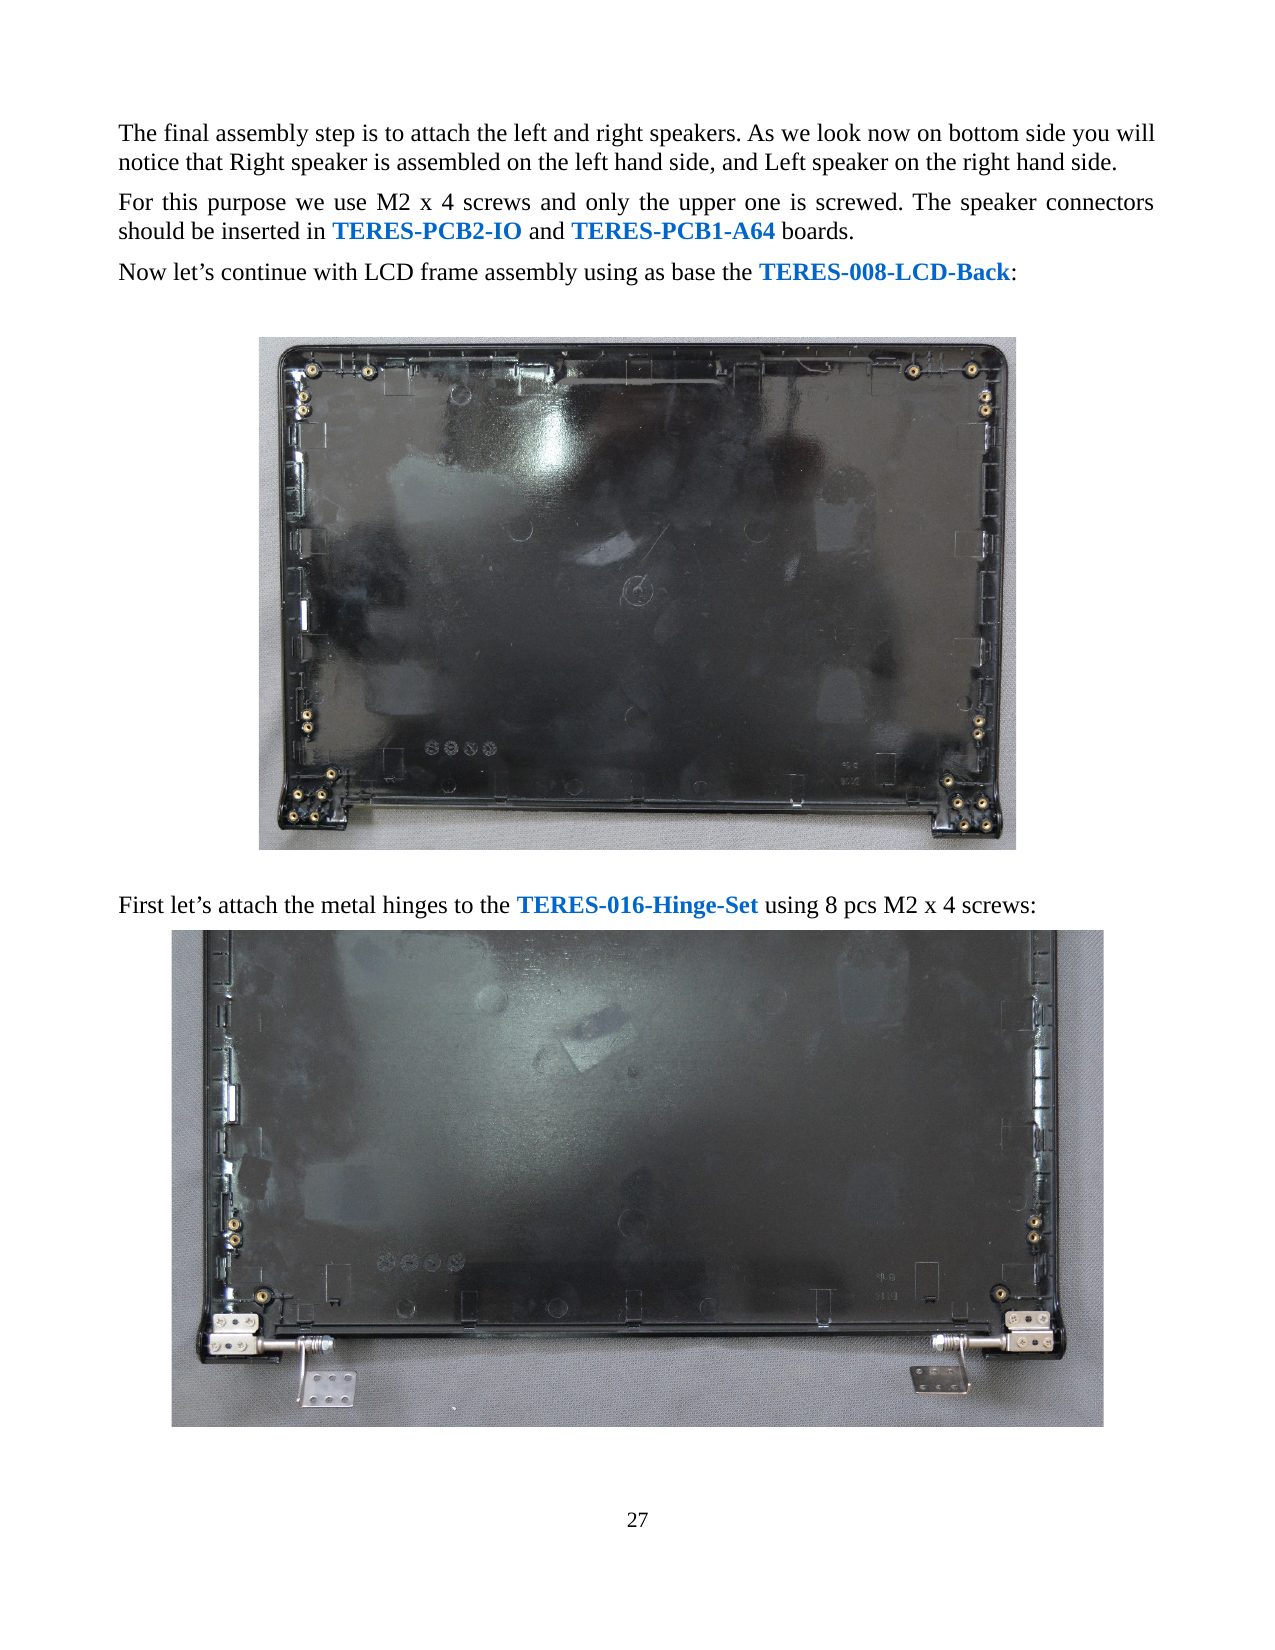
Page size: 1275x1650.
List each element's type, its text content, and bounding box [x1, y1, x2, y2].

text First let’s attach the metal hinges to the TERES-016-Hinge-Set using 8 pcs M2 x 4 screws: [118, 890, 1157, 919]
text Now let’s continue with LCD frame assembly using as base the TERES-008-LCD-Back: [118, 257, 1157, 285]
picture [258, 337, 1017, 850]
text For this purpose we use M2 x 4 screws and only the upper one is screwed. The speaker connectors should be inserted in TERES-PCB2-IO and TERES-PCB1-A64 boards. [118, 187, 1157, 245]
picture [171, 930, 1104, 1427]
text The final assembly step is to attach the left and right speakers. As we look now on bottom side you will notice that Right speaker is assembled on the left hand side, and Left speaker on the right hand side. [118, 118, 1157, 176]
